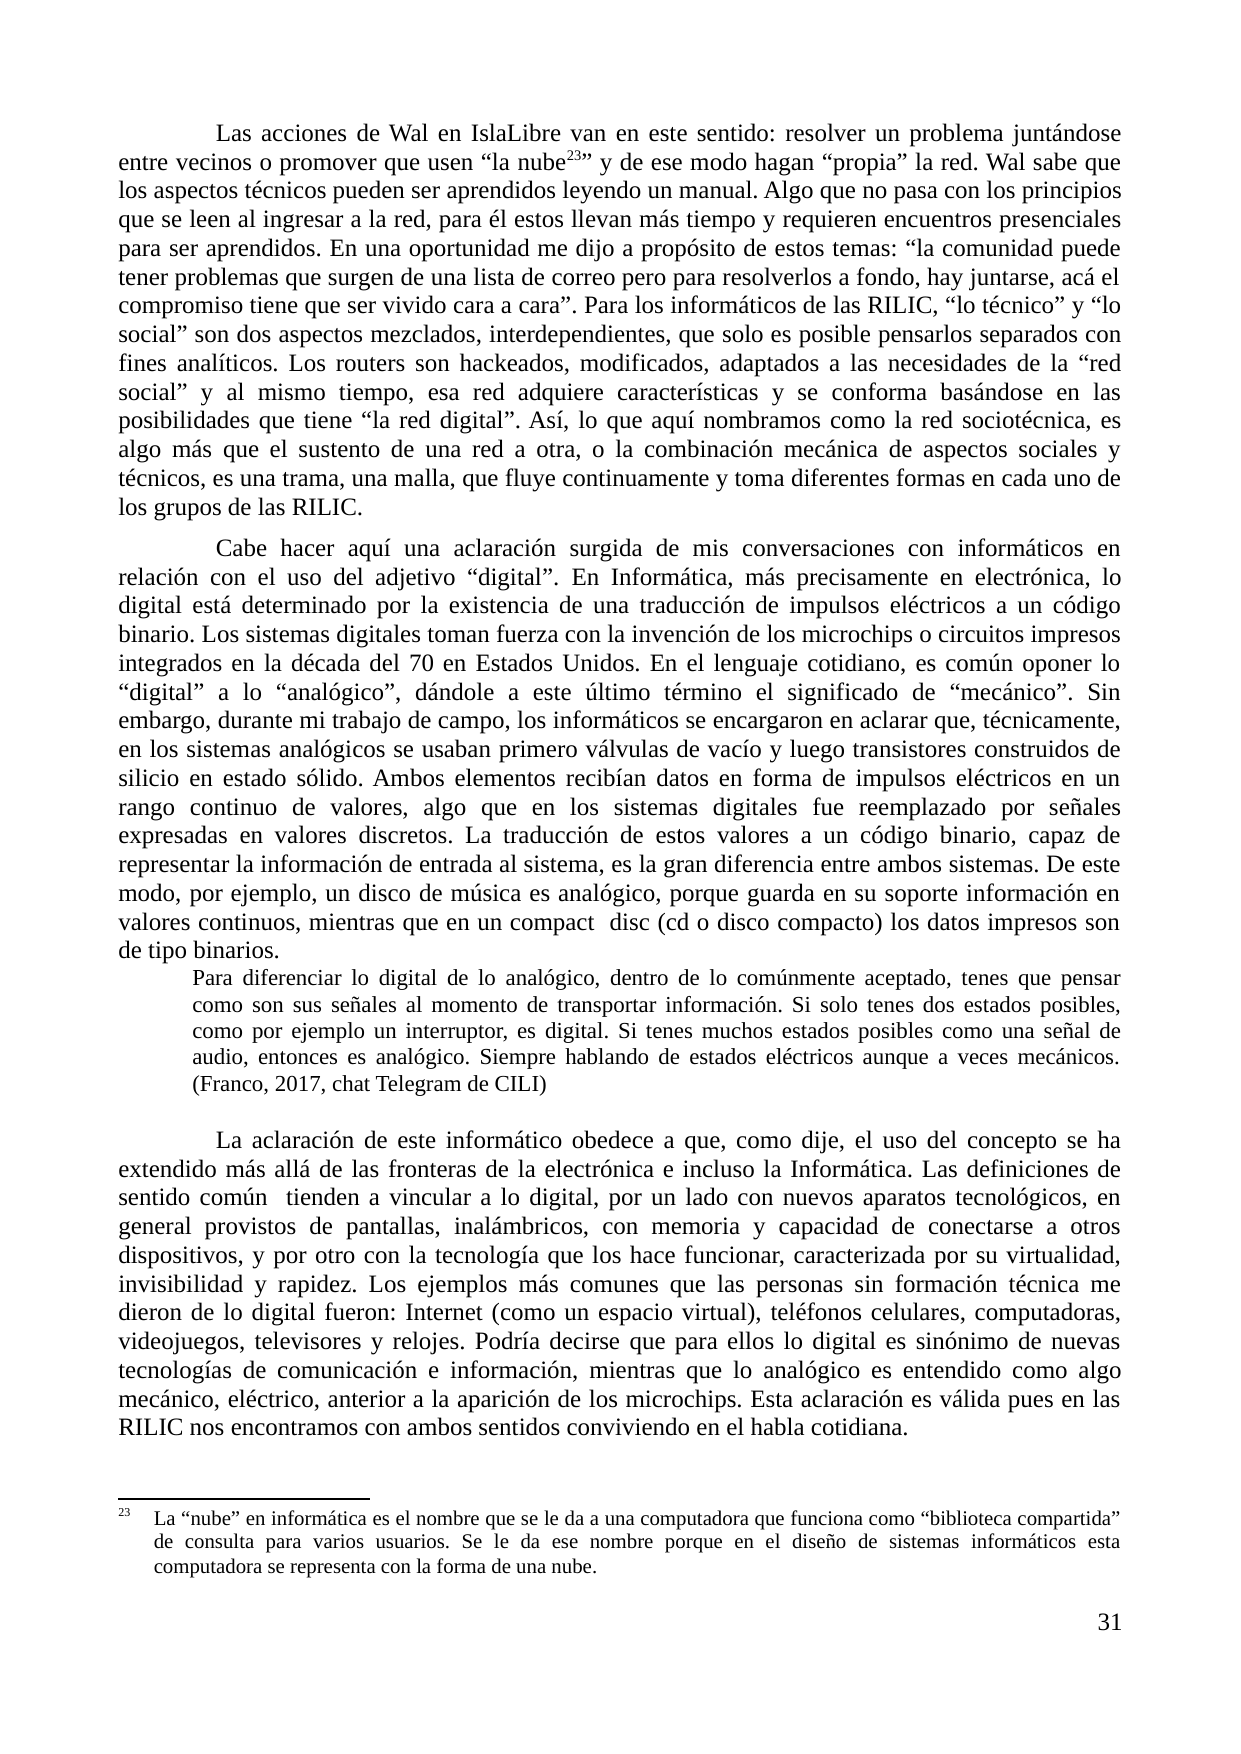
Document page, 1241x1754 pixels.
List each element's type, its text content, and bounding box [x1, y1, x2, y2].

text La “nube” en informática es el nombre que se le da a una computadora que funciona como “biblioteca compartida” de consulta para varios usuarios. Se le da ese nombre porque en el diseño de sistemas informáticos esta computadora se representa con la forma de una nube. [118, 1505, 1122, 1578]
text Las acciones de Wal en IslaLibre van en este sentido: resolver un problema juntándose entre vecinos o promover que usen “la nube” y de ese modo hagan “propia” la red. Wal sabe que los aspectos técnicos pueden ser aprendidos leyendo un manual. Algo que no pasa con los principios que se leen al ingresar a la red, para él estos llevan más tiempo y requieren encuentros presenciales para ser aprendidos. En una oportunidad me dijo a propósito de estos temas: “la comunidad puede tener problemas que surgen de una lista de correo pero para resolverlos a fondo, hay juntarse, acá el compromiso tiene que ser vivido cara a cara”. Para los informáticos de las RILIC, “lo técnico” y “lo social” son dos aspectos mezclados, interdependientes, que solo es posible pensarlos separados con fines analíticos. Los routers son hackeados, modificados, adaptados a las necesidades de la “red social” y al mismo tiempo, esa red adquiere características y se conforma basándose en las posibilidades que tiene “la red digital”. Así, lo que aquí nombramos como la red sociotécnica, es algo más que el sustento de una red a otra, o la combinación mecánica de aspectos sociales y técnicos, es una trama, una malla, que fluye continuamente y toma diferentes formas en cada uno de los grupos de las RILIC. [118, 118, 1122, 521]
text Cabe hacer aquí una aclaración surgida de mis conversaciones con informáticos en relación con el uso del adjetivo “digital”. En Informática, más precisamente en electrónica, lo digital está determinado por la existencia de una traducción de impulsos eléctricos a un código binario. Los sistemas digitales toman fuerza con la invención de los microchips o circuitos impresos integrados en la década del 70 en Estados Unidos. En el lenguaje cotidiano, es común oponer lo “digital” a lo “analógico”, dándole a este último término el significado de “mecánico”. Sin embargo, durante mi trabajo de campo, los informáticos se encargaron en aclarar que, técnicamente, en los sistemas analógicos se usaban primero válvulas de vacío y luego transistores construidos de silicio en estado sólido. Ambos elementos recibían datos en forma de impulsos eléctricos en un rango continuo de valores, algo que en los sistemas digitales fue reemplazado por señales expresadas en valores discretos. La traducción de estos valores a un código binario, capaz de representar la información de entrada al sistema, es la gran diferencia entre ambos sistemas. De este modo, por ejemplo, un disco de música es analógico, porque guarda en su soporte información en valores continuos, mientras que en un compact disc (cd o disco compacto) los datos impresos son de tipo binarios. [118, 533, 1122, 964]
text La aclaración de este informático obedece a que, como dije, el uso del concepto se ha extendido más allá de las fronteras de la electrónica e incluso la Informática. Las definiciones de sentido común tienden a vincular a lo digital, por un lado con nuevos aparatos tecnológicos, en general provistos de pantallas, inalámbricos, con memoria y capacidad de conectarse a otros dispositivos, y por otro con la tecnología que los hace funcionar, caracterizada por su virtualidad, invisibilidad y rapidez. Los ejemplos más comunes que las personas sin formación técnica me dieron de lo digital fueron: Internet (como un espacio virtual), teléfonos celulares, computadoras, videojuegos, televisores y relojes. Podría decirse que para ellos lo digital es sinónimo de nuevas tecnologías de comunicación e información, mientras que lo analógico es entendido como algo mecánico, eléctrico, anterior a la aparición de los microchips. Esta aclaración es válida pues en las RILIC nos encontramos con ambos sentidos conviviendo en el habla cotidiana. [118, 1125, 1122, 1441]
text Para diferenciar lo digital de lo analógico, dentro de lo comúnmente aceptado, tenes que pensar como son sus señales al momento de transportar información. Si solo tenes dos estados posibles, como por ejemplo un interruptor, es digital. Si tenes muchos estados posibles como una señal de audio, entonces es analógico. Siempre hablando de estados eléctricos aunque a veces mecánicos. (Franco, 2017, chat Telegram de CILI) [192, 964, 1122, 1096]
